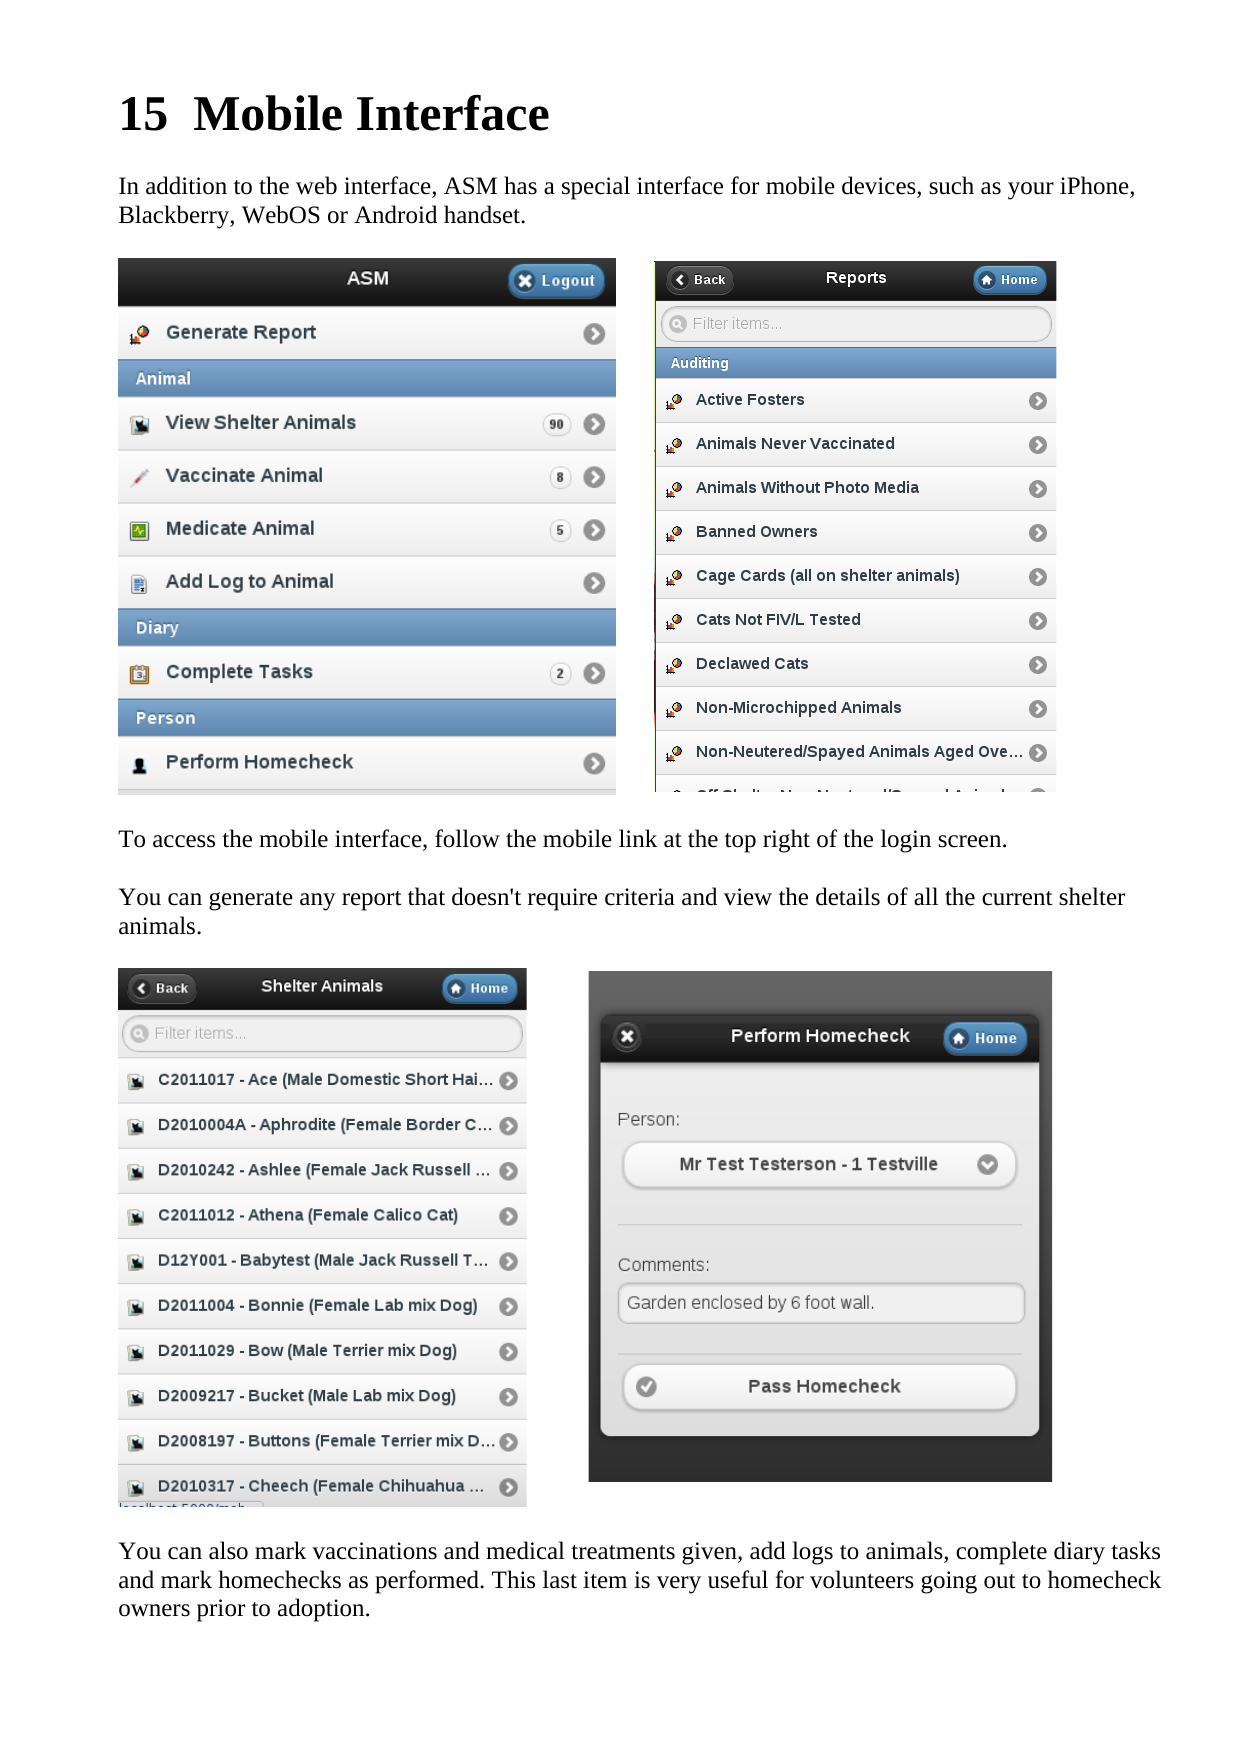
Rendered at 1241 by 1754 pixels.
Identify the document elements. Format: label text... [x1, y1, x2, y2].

text You can also mark vaccinations and medical treatments given, add logs to animals, complete diary tasks and mark homechecks as performed. This last item is very useful for volunteers going out to homecheck owners prior to adoption. [118, 1536, 1181, 1622]
text In addition to the web interface, ASM has a special interface for mobile devices, such as your iPhone, Blackberry, WebOS or Android handset. [118, 171, 1181, 228]
picture [118, 968, 527, 1507]
text You can generate any report that doesn't require criteria and view the details of all the current shelter animals. [118, 882, 1181, 939]
subtitle Mobile Interface [118, 84, 1181, 142]
picture [118, 258, 616, 795]
text To access the mobile interface, follow the mobile link at the top right of the login screen. [118, 824, 1181, 852]
picture [654, 261, 1057, 792]
picture [588, 971, 1053, 1482]
